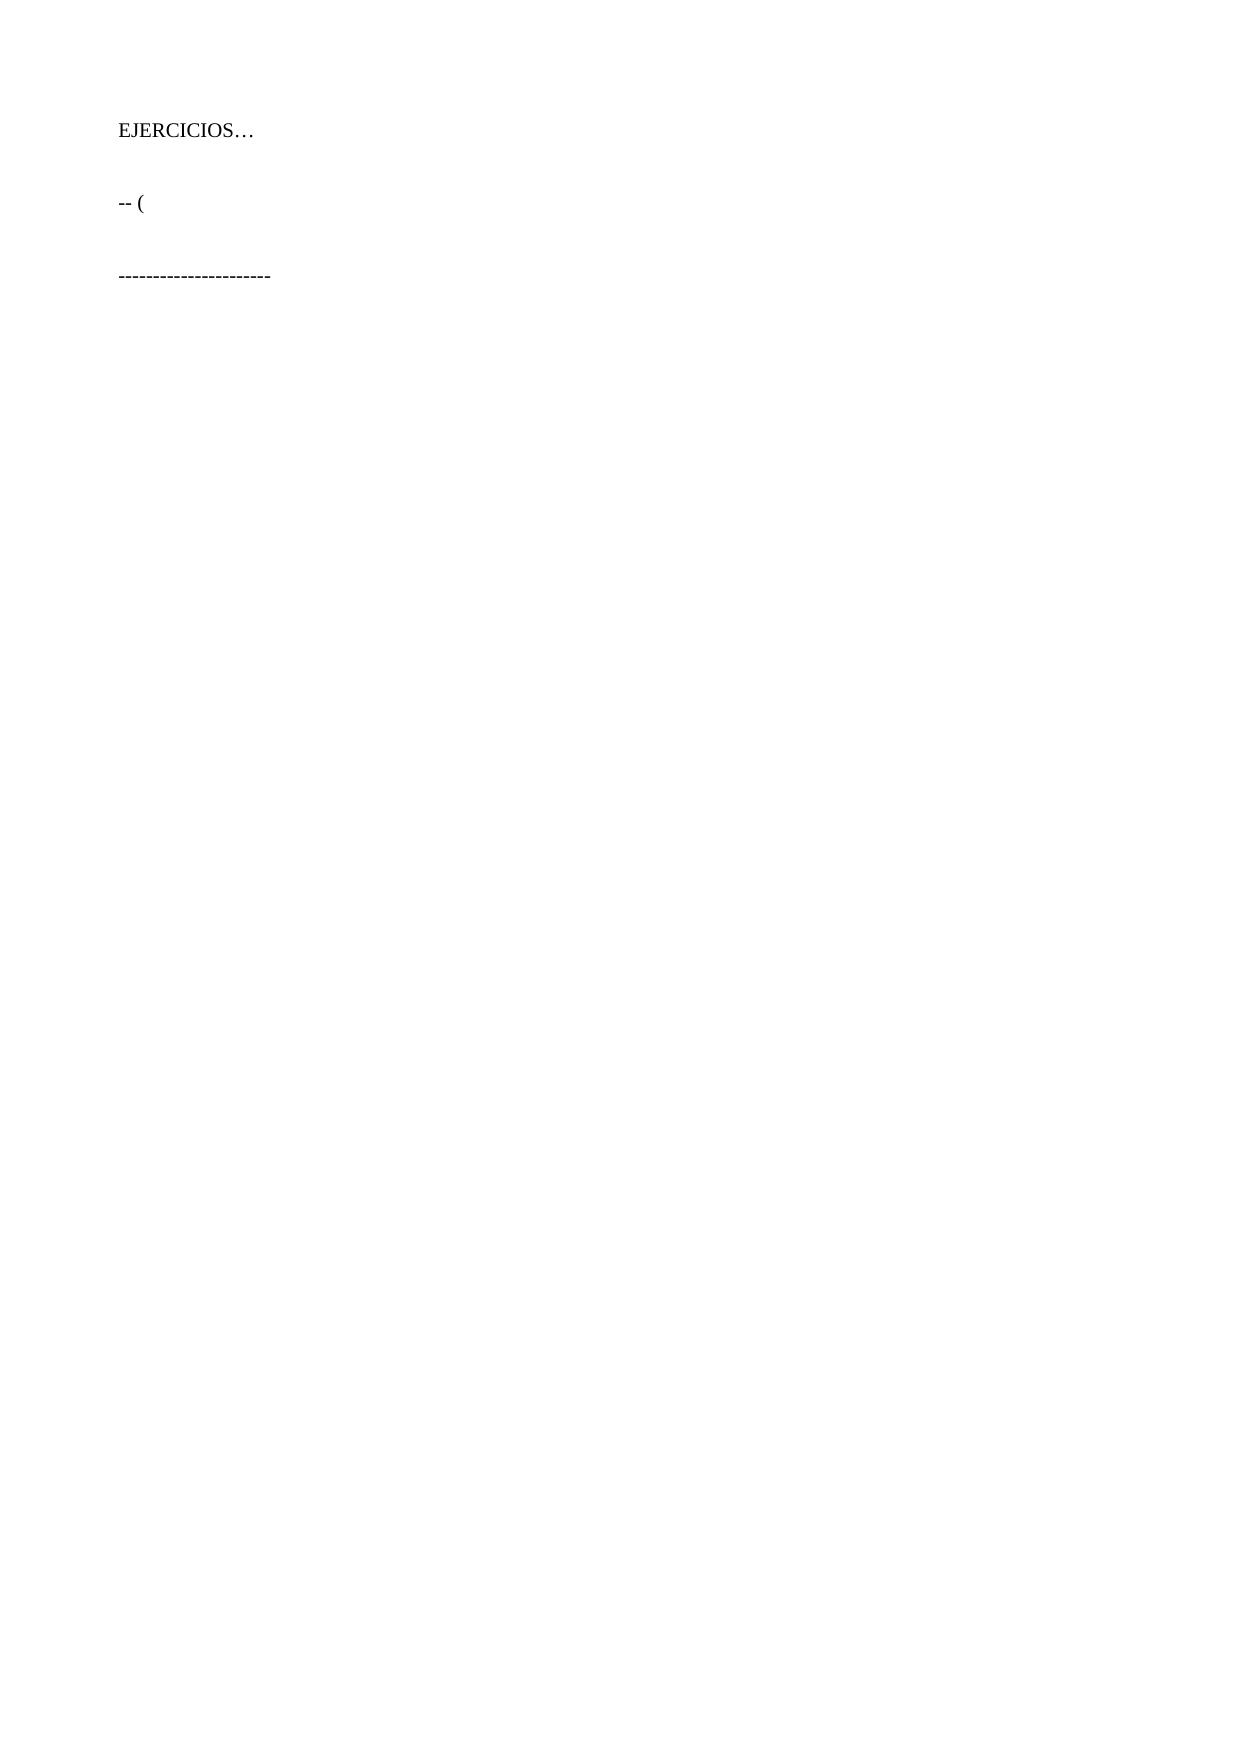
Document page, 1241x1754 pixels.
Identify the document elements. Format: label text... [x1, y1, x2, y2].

text EJERCICIOS… [118, 118, 1122, 142]
text -- ( [118, 190, 1122, 238]
text ---------------------- [118, 262, 1122, 287]
